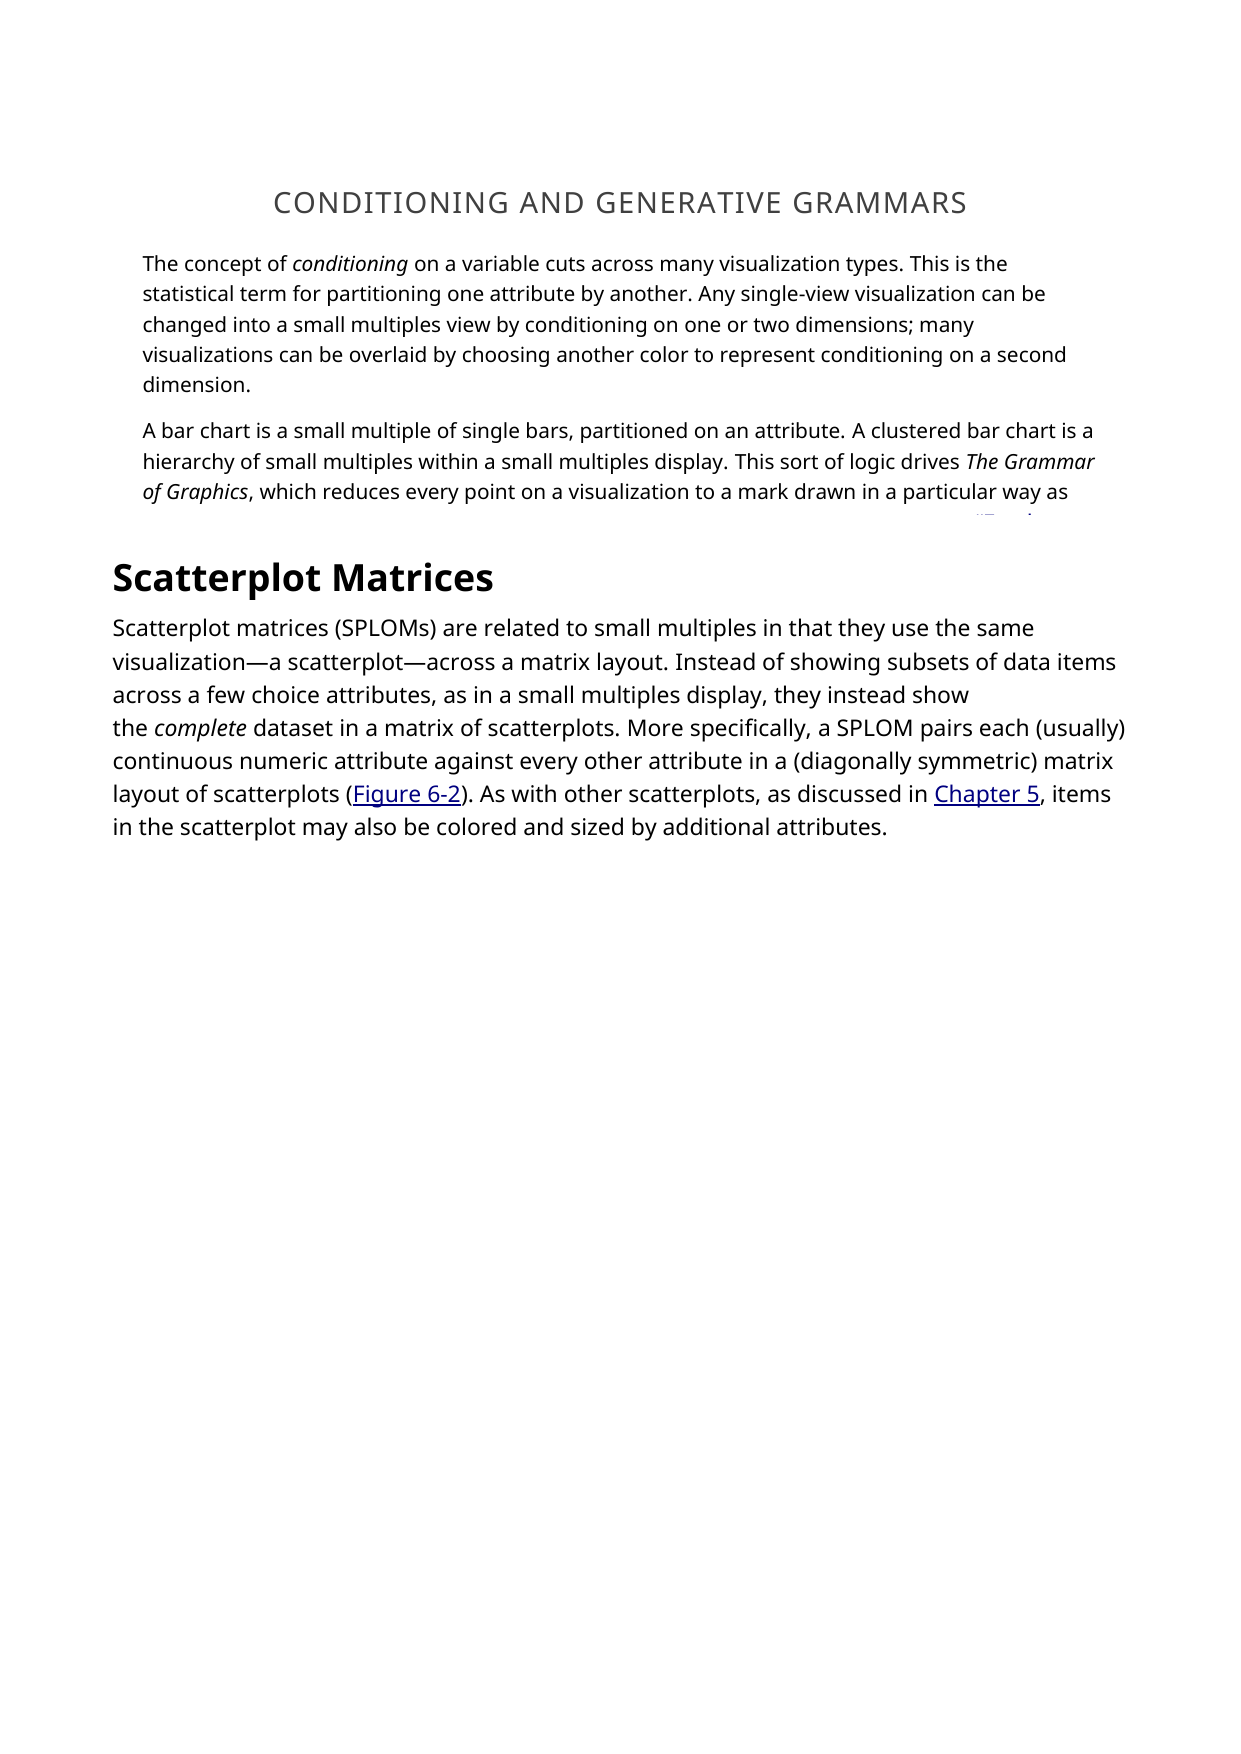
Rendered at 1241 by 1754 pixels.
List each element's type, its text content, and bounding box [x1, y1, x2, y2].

subtitle Scatterplot Matrices [112, 551, 1128, 602]
subtitle CONDITIONING AND GENERATIVE GRAMMARS [127, 182, 1113, 222]
text Scatterplot matrices (SPLOMs) are related to small multiples in that they use the same visualization—a scatterplot—across a matrix layout. Instead of showing subsets of data items across a few choice attributes, as in a small multiples display, they instead show the complete dataset in a matrix of scatterplots. More specifically, a SPLOM pairs each (usually) continuous numeric attribute against every other attribute in a (diagonally symmetric) matrix layout of scatterplots (Figure 6-2). As with other scatterplots, as discussed in Chapter 5, items in the scatterplot may also be colored and sized by additional attributes. [112, 612, 1128, 842]
text The concept of conditioning on a variable cuts across many visualization types. This is the statistical term for partitioning one attribute by another. Any single-view visualization can be changed into a small multiples view by conditioning on one or two dimensions; many visualizations can be overlaid by choosing another color to represent conditioning on a second dimension. [142, 249, 1103, 398]
text A bar chart is a small multiple of single bars, partitioned on an attribute. A clustered bar chart is a hierarchy of small multiples within a small multiples display. This sort of logic drives The Grammar of Graphics, which reduces every point on a visualization to a mark drawn in a particular way as described by the data; tools like ggplot and Vega explore this philosophy further. See “Further Reading”. [142, 417, 1103, 514]
